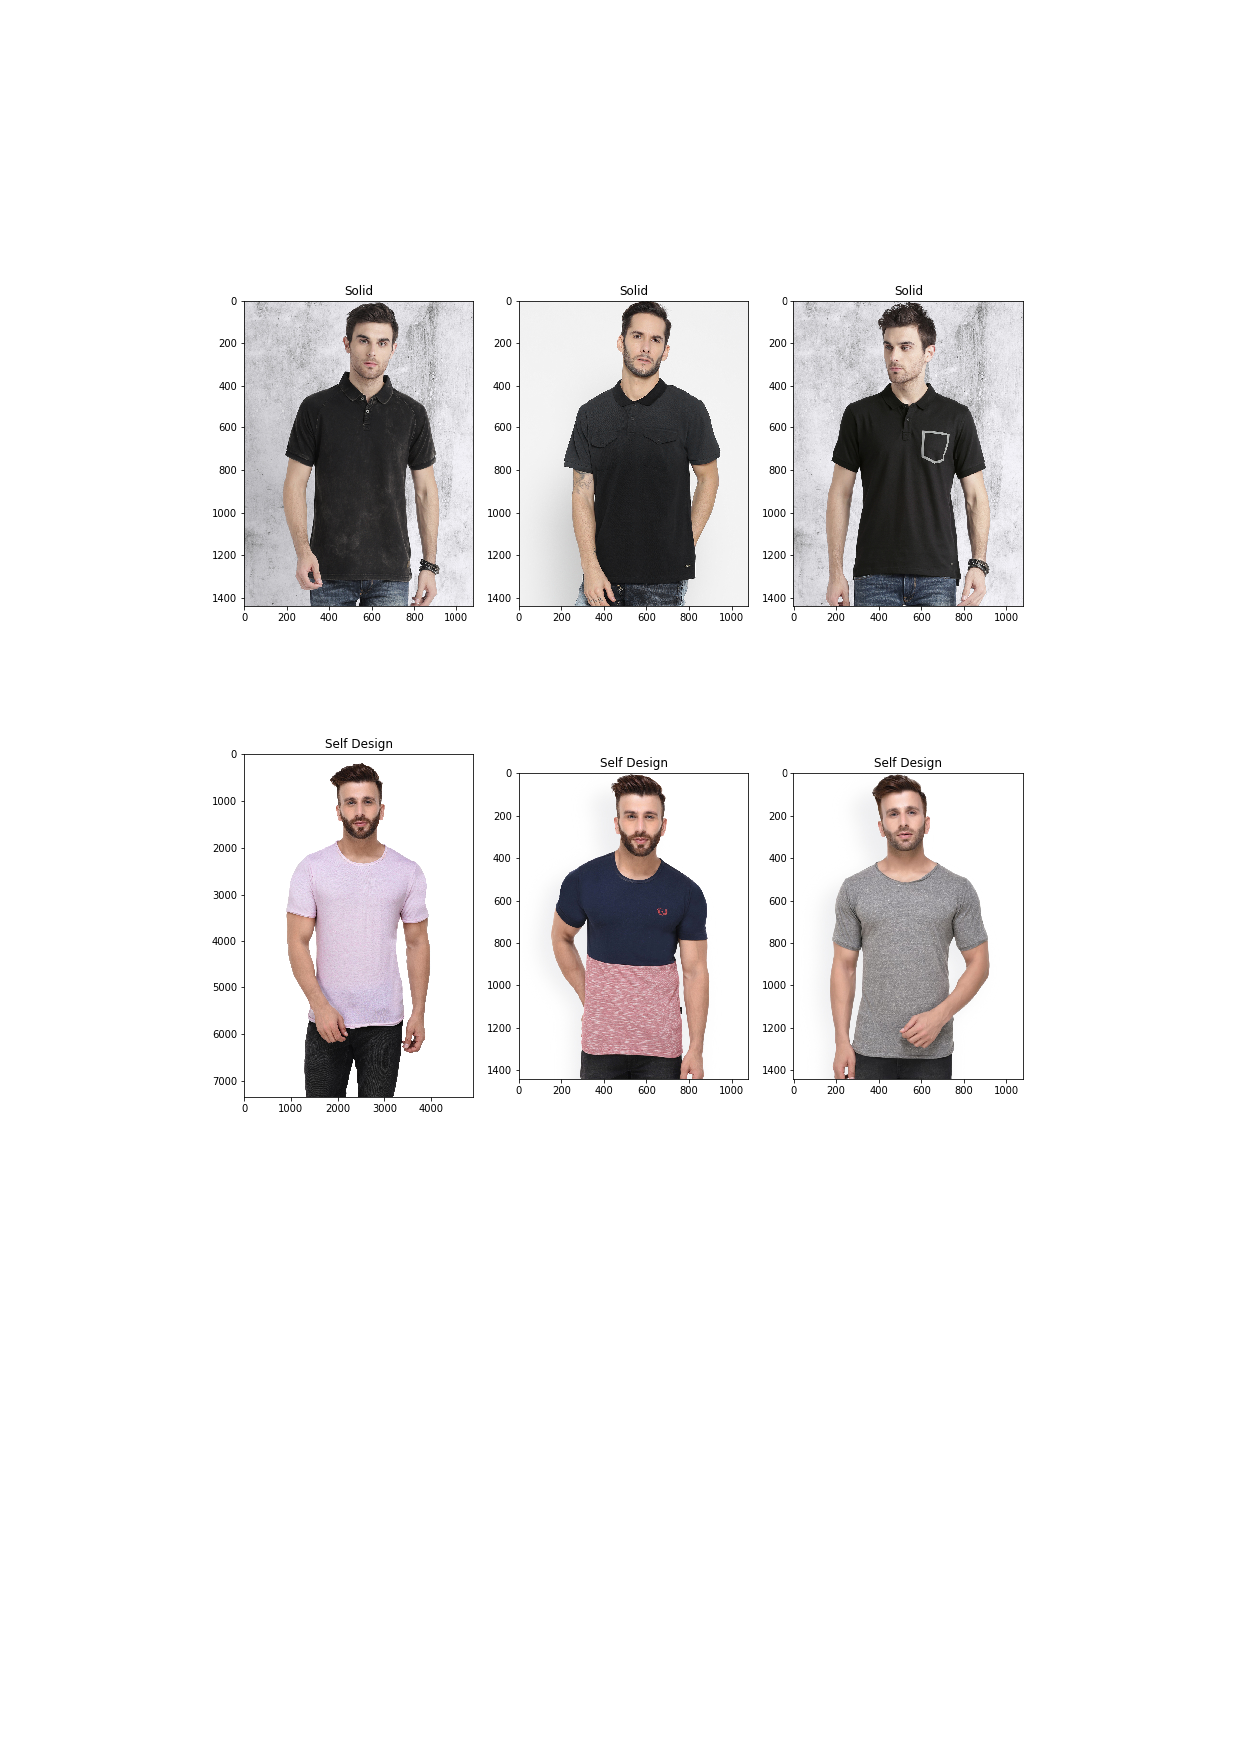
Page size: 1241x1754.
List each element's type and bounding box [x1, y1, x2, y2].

picture [118, 118, 1123, 1266]
